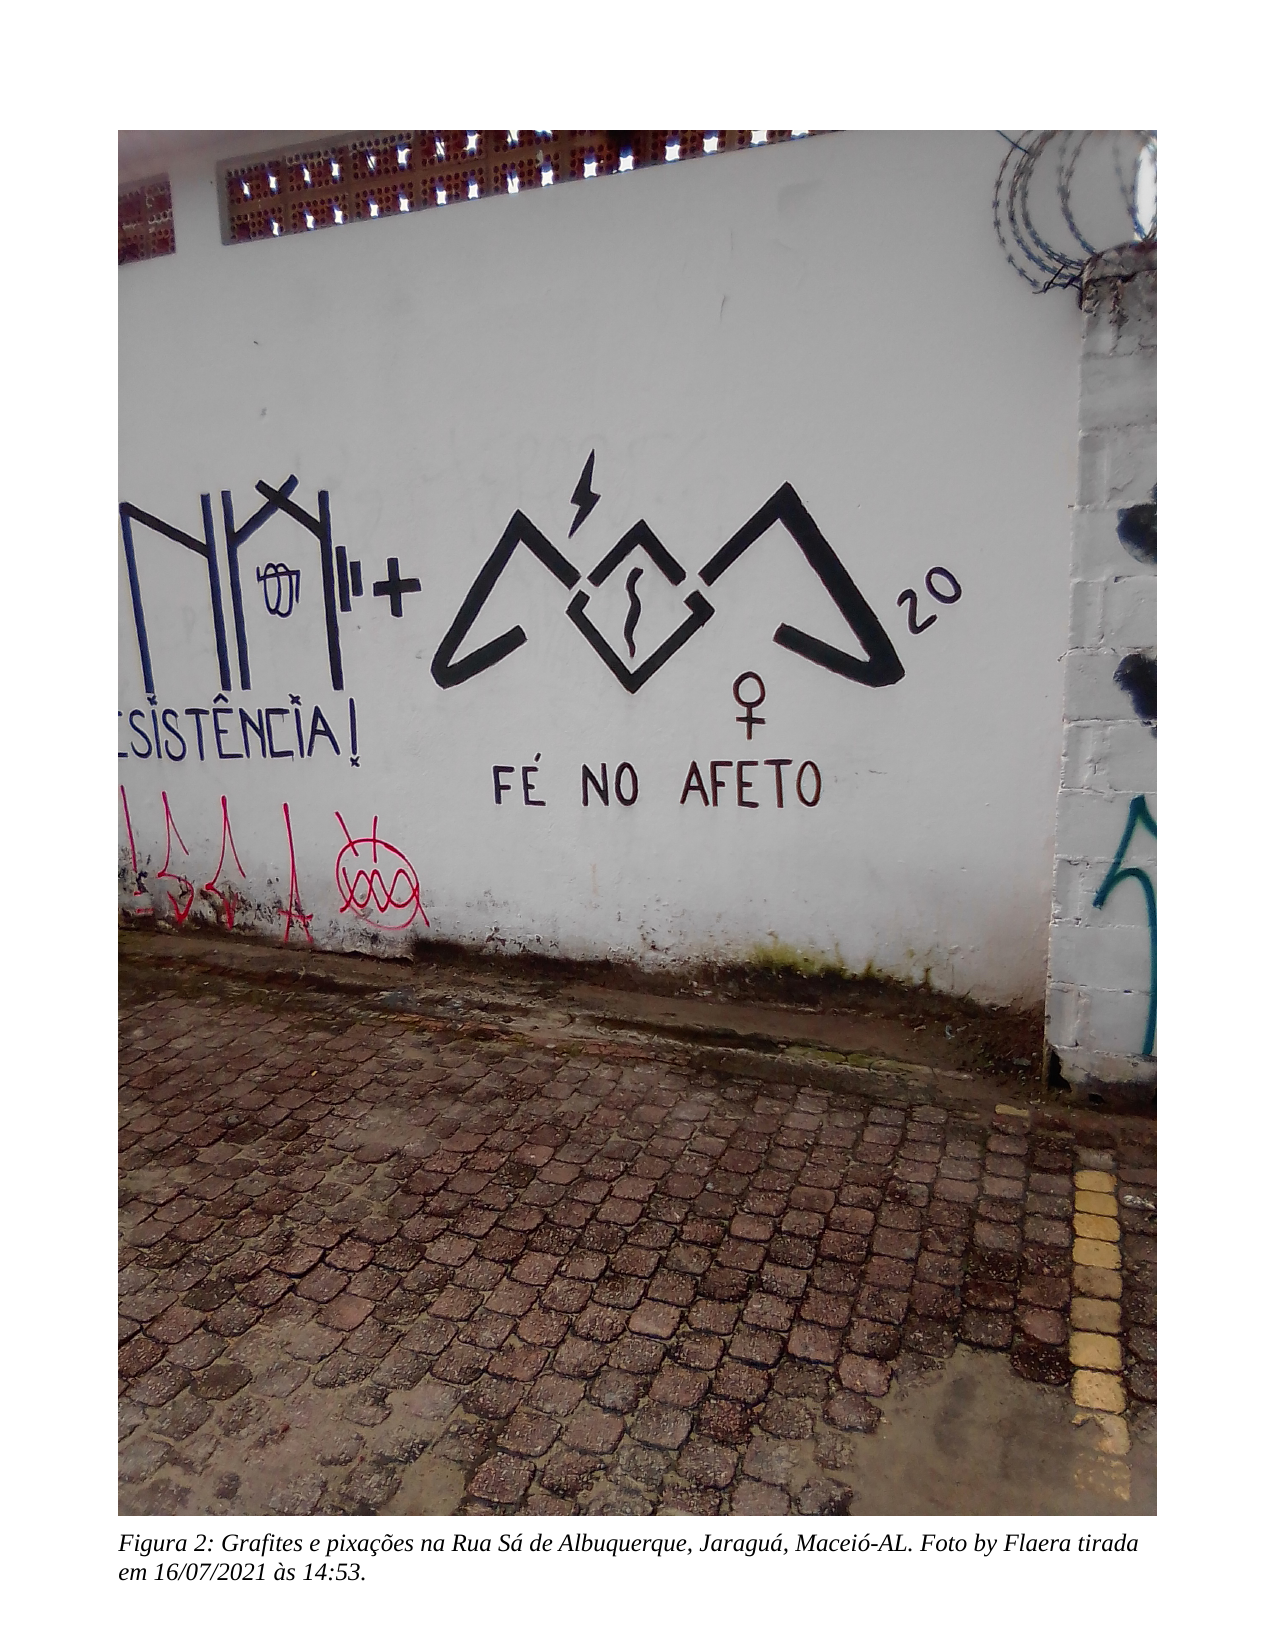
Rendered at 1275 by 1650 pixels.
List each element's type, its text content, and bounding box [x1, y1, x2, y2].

picture [118, 130, 1157, 1516]
text Figura 2: Grafites e pixações na Rua Sá de Albuquerque, Jaraguá, Maceió-AL. Foto by Flaera tirada em 16/07/2021 às 14:53. [118, 1516, 1157, 1586]
